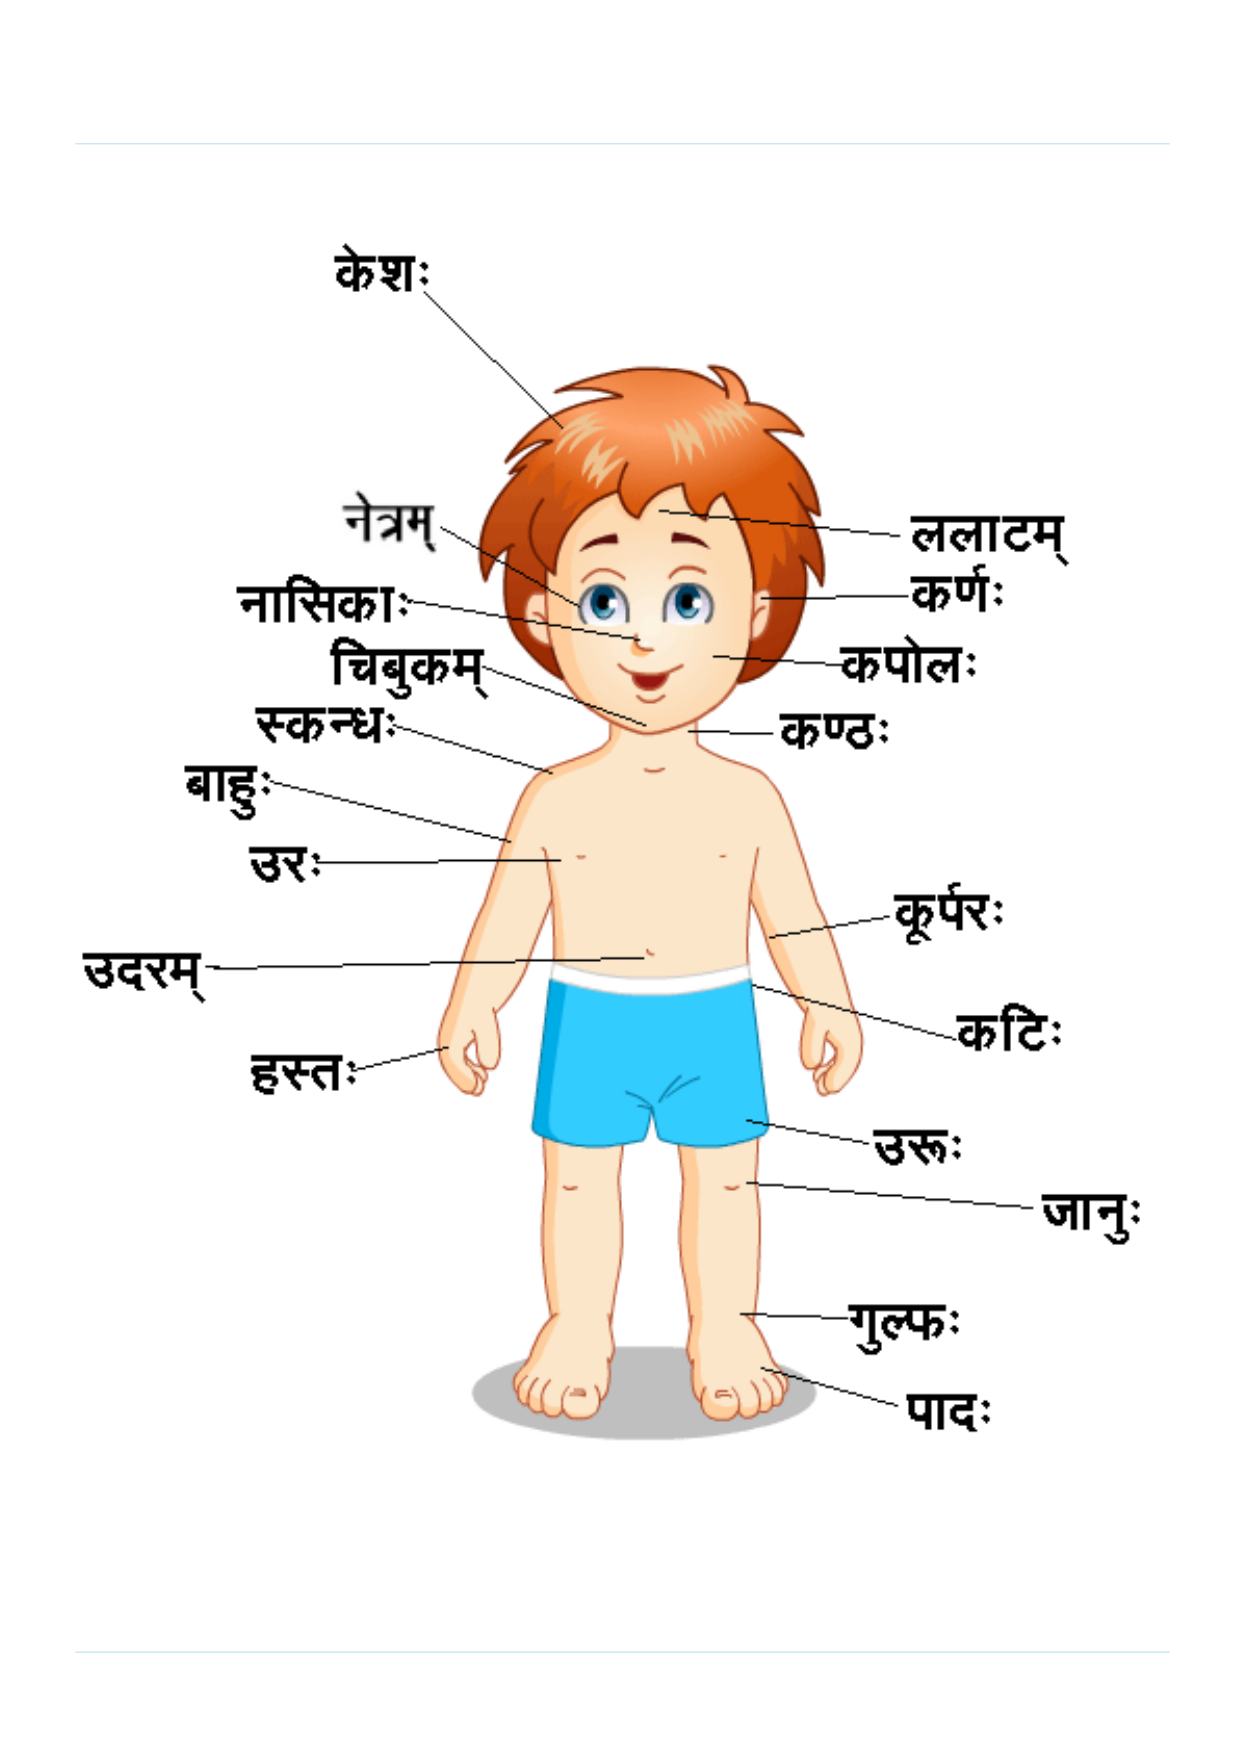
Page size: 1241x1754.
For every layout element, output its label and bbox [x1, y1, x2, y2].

picture [75, 138, 1170, 1659]
